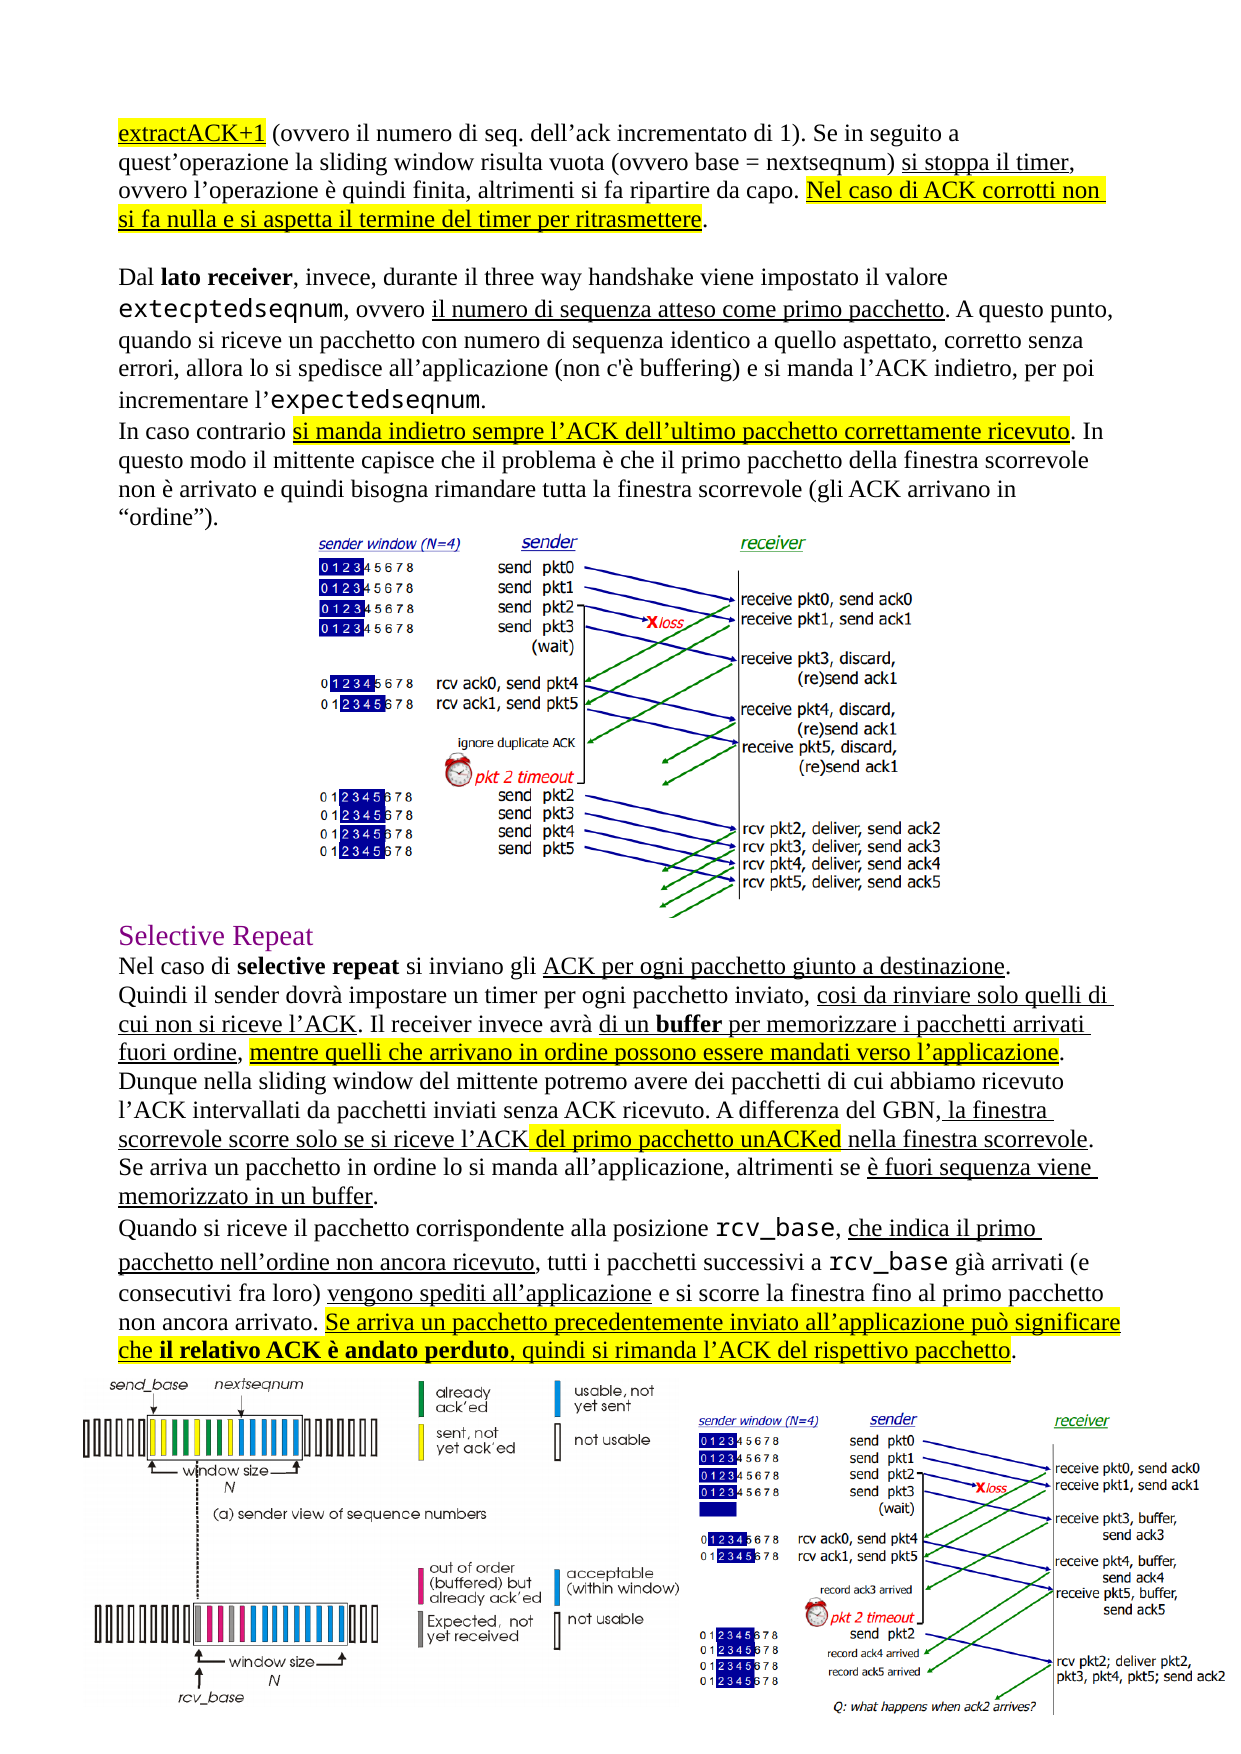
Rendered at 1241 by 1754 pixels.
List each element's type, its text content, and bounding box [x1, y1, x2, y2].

text Selective Repeat [118, 531, 1122, 951]
text Quindi il sender dovrà impostare un timer per ogni pacchetto inviato, cosi da rinviare solo quelli di cui non si riceve l’ACK. Il receiver invece avrà di un buffer per memorizzare i pacchetti arrivati fuori ordine, mentre quelli che arrivano in ordine possono essere mandati verso l’applicazione. Dunque nella sliding window del mittente potremo avere dei pacchetti di cui abbiamo ricevuto l’ACK intervallati da pacchetti inviati senza ACK ricevuto. A differenza del GBN, la finestra scorrevole scorre solo se si riceve l’ACK del primo pacchetto unACKed nella finestra scorrevole. Se arriva un pacchetto in ordine lo si manda all’applicazione, altrimenti se è fuori sequenza viene memorizzato in un buffer. [118, 980, 1122, 1210]
text Quando si riceve il pacchetto corrispondente alla posizione rcv_base, che indica il primo pacchetto nell’ordine non ancora ricevuto, tutti i pacchetti successivi a rcv_base già arrivati (e consecutivi fra loro) vengono spediti all’applicazione e si scorre la finestra fino al primo pacchetto non ancora arrivato. Se arriva un pacchetto precedentemente inviato all’applicazione può significare che il relativo ACK è andato perduto, quindi si rimanda l’ACK del rispettivo pacchetto. [118, 1210, 1122, 1364]
picture [692, 1411, 1232, 1715]
text extractACK+1 (ovvero il numero di seq. dell’ack incrementato di 1). Se in seguito a quest’operazione la sliding window risulta vuota (ovvero base = nextseqnum) si stoppa il timer, ovvero l’operazione è quindi finita, altrimenti si fa ripartire da capo. Nel caso di ACK corrotti non si fa nulla e si aspetta il termine del timer per ritrasmettere. [118, 118, 1122, 233]
text Nel caso di selective repeat si inviano gli ACK per ogni pacchetto giunto a destinazione. [118, 951, 1122, 980]
picture [313, 533, 946, 918]
text Dal lato receiver, invece, durante il three way handshake viene impostato il valore extecptedseqnum, ovvero il numero di sequenza atteso come primo pacchetto. A questo punto, quando si riceve un pacchetto con numero di sequenza identico a quello aspettato, corretto senza errori, allora lo si spedisce all’applicazione (non c'è buffering) e si manda l’ACK indietro, per poi incrementare l’expectedseqnum. [118, 262, 1122, 416]
text In caso contrario si manda indietro sempre l’ACK dell’ultimo pacchetto correttamente ricevuto. In questo modo il mittente capisce che il problema è che il primo pacchetto della finestra scorrevole non è arrivato e quindi bisogna rimandare tutta la finestra scorrevole (gli ACK arrivano in “ordine”). [118, 416, 1122, 531]
picture [79, 1375, 683, 1707]
